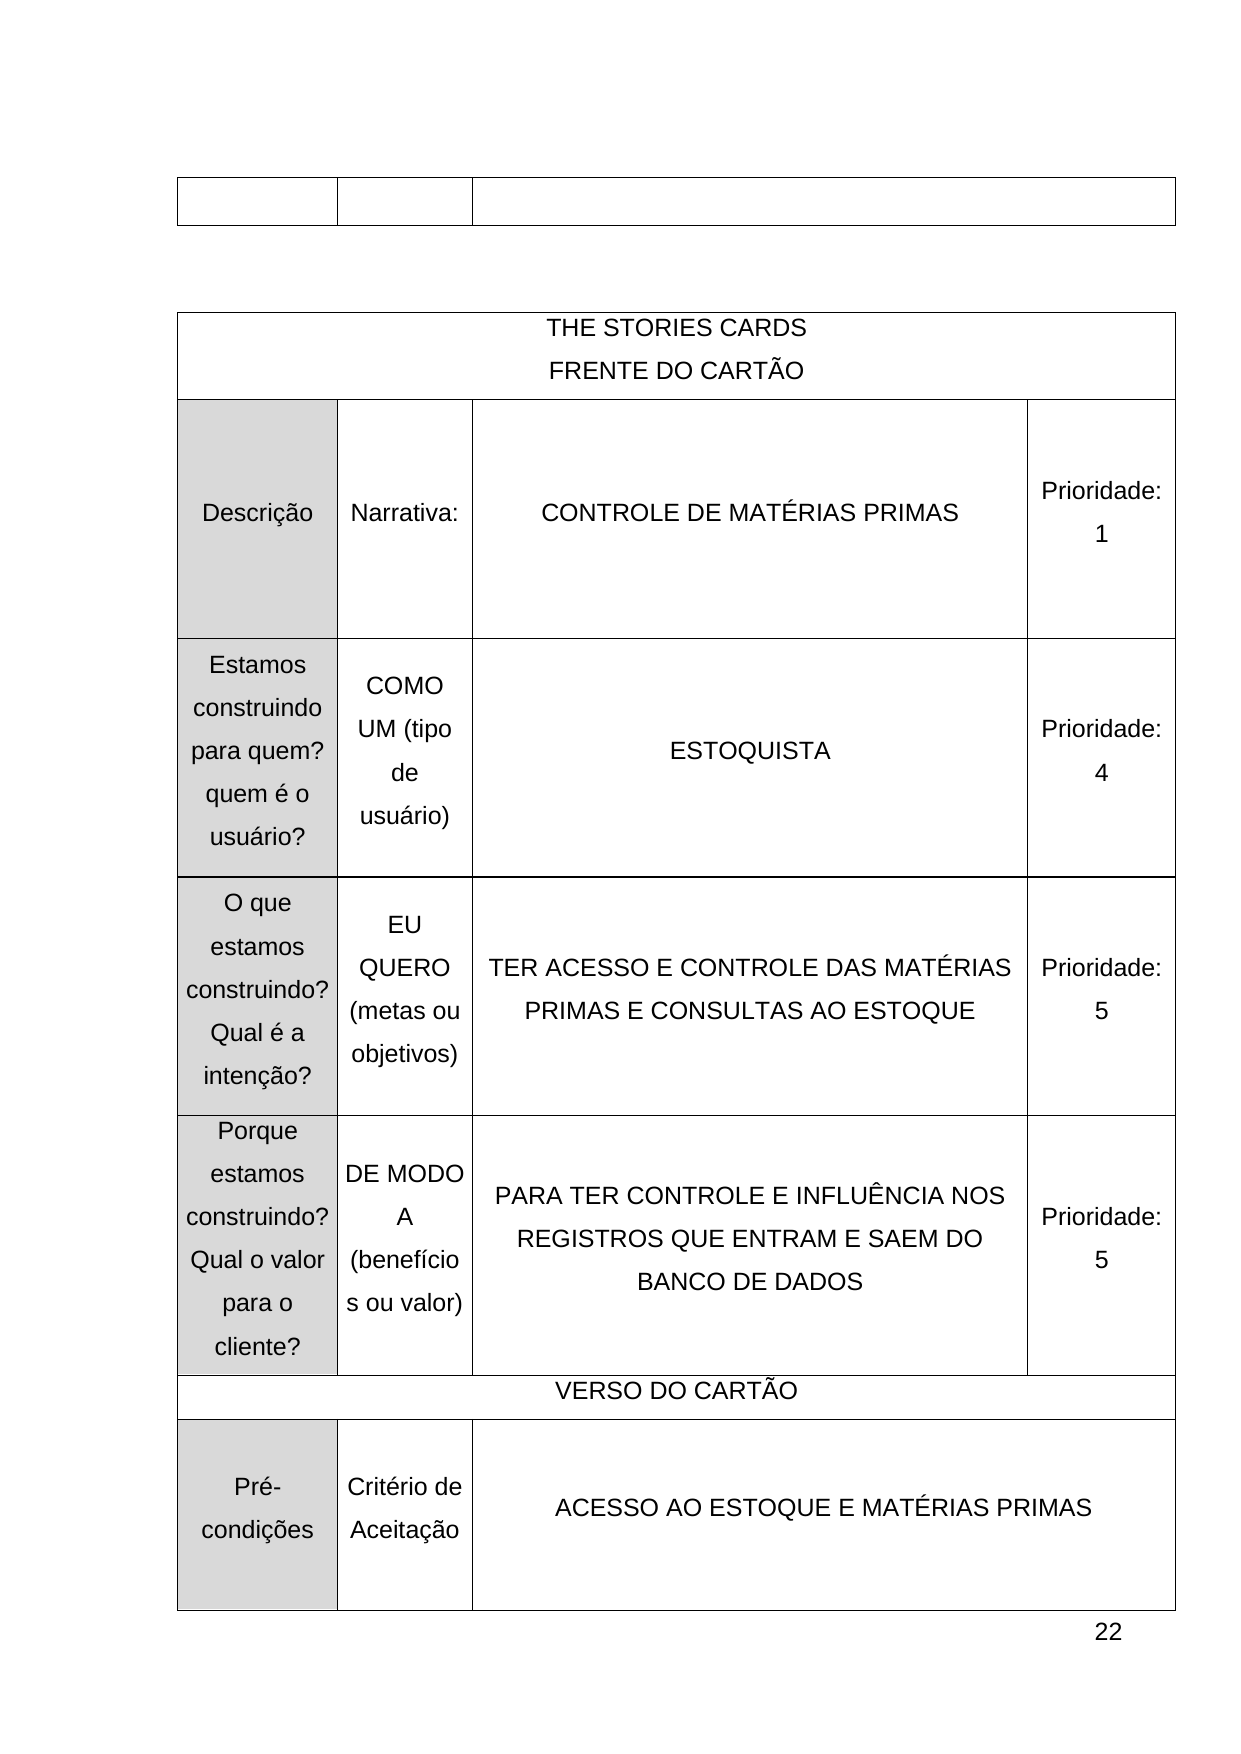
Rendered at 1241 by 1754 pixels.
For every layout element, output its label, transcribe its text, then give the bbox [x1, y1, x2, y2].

table_cell [1176, 1514, 1190, 1562]
table_cell [1176, 1562, 1190, 1609]
table_cell [1176, 876, 1190, 924]
table_cell Narrativa: [338, 400, 472, 638]
table_cell PARA TER CONTROLE E INFLUÊNCIA NOS REGISTROS QUE ENTRAM E SAEM DO BANCO DE DADOS [473, 1116, 1027, 1374]
table_cell Estamos construindo para quem? quem é o usuário? [178, 639, 337, 876]
table_cell O que estamos construindo? Qual é a intenção? [178, 878, 337, 1115]
table_cell [1176, 829, 1190, 876]
table_cell [1176, 1375, 1190, 1419]
table_cell CONTROLE DE MATÉRIAS PRIMAS [473, 400, 1027, 638]
table_cell [1176, 590, 1190, 638]
table_cell [1176, 924, 1190, 972]
table_cell [1176, 686, 1190, 733]
table_cell [1176, 1020, 1190, 1067]
table_cell [1176, 733, 1190, 781]
table_cell [1176, 1419, 1190, 1466]
table_cell [1176, 972, 1190, 1019]
table_cell Prioridade:4 [1028, 639, 1175, 876]
table_cell EU QUERO (metas ou objetivos) [338, 878, 472, 1115]
table_cell [1176, 495, 1190, 542]
table_cell [1176, 1067, 1190, 1115]
table_cell [1176, 1258, 1190, 1306]
table_cell [1176, 1163, 1190, 1210]
table_cell COMO UM (tipo de usuário) [338, 639, 472, 876]
table_cell Prioridade:1 [1028, 400, 1175, 638]
table_cell Prioridade:5 [1028, 878, 1175, 1115]
table_cell TER ACESSO E CONTROLE DAS MATÉRIAS PRIMAS E CONSULTAS AO ESTOQUE [473, 878, 1027, 1115]
table_cell [1176, 781, 1190, 829]
table_cell Prioridade:5 [1028, 1116, 1175, 1374]
table_cell FRENTE DO CARTÃO [178, 356, 1175, 399]
table_cell [1176, 356, 1190, 399]
table_cell [1176, 638, 1190, 686]
table_cell [1176, 1115, 1190, 1163]
table_cell [1176, 447, 1190, 495]
table_cell [1176, 1210, 1190, 1258]
table_cell [1176, 543, 1190, 590]
table_cell ACESSO AO ESTOQUE E MATÉRIAS PRIMAS [473, 1420, 1175, 1609]
table_cell [1176, 1466, 1190, 1514]
table_cell [1176, 399, 1190, 447]
table_cell [1176, 177, 1190, 225]
table_cell Pré-condições [178, 1420, 337, 1609]
table_cell VERSO DO CARTÃO [178, 1376, 1175, 1419]
table_cell DE MODO A (benefícios ou valor) [338, 1116, 472, 1374]
table_header THE STORIES CARDS [178, 313, 1175, 356]
table_cell Descrição [178, 400, 337, 638]
table_cell ESTOQUISTA [473, 639, 1027, 876]
table_cell [1176, 1306, 1190, 1374]
table_header [1176, 312, 1190, 356]
table_cell Critério de Aceitação [338, 1420, 472, 1609]
table_cell Porque estamos construindo? Qual o valor para o cliente? [178, 1116, 337, 1374]
